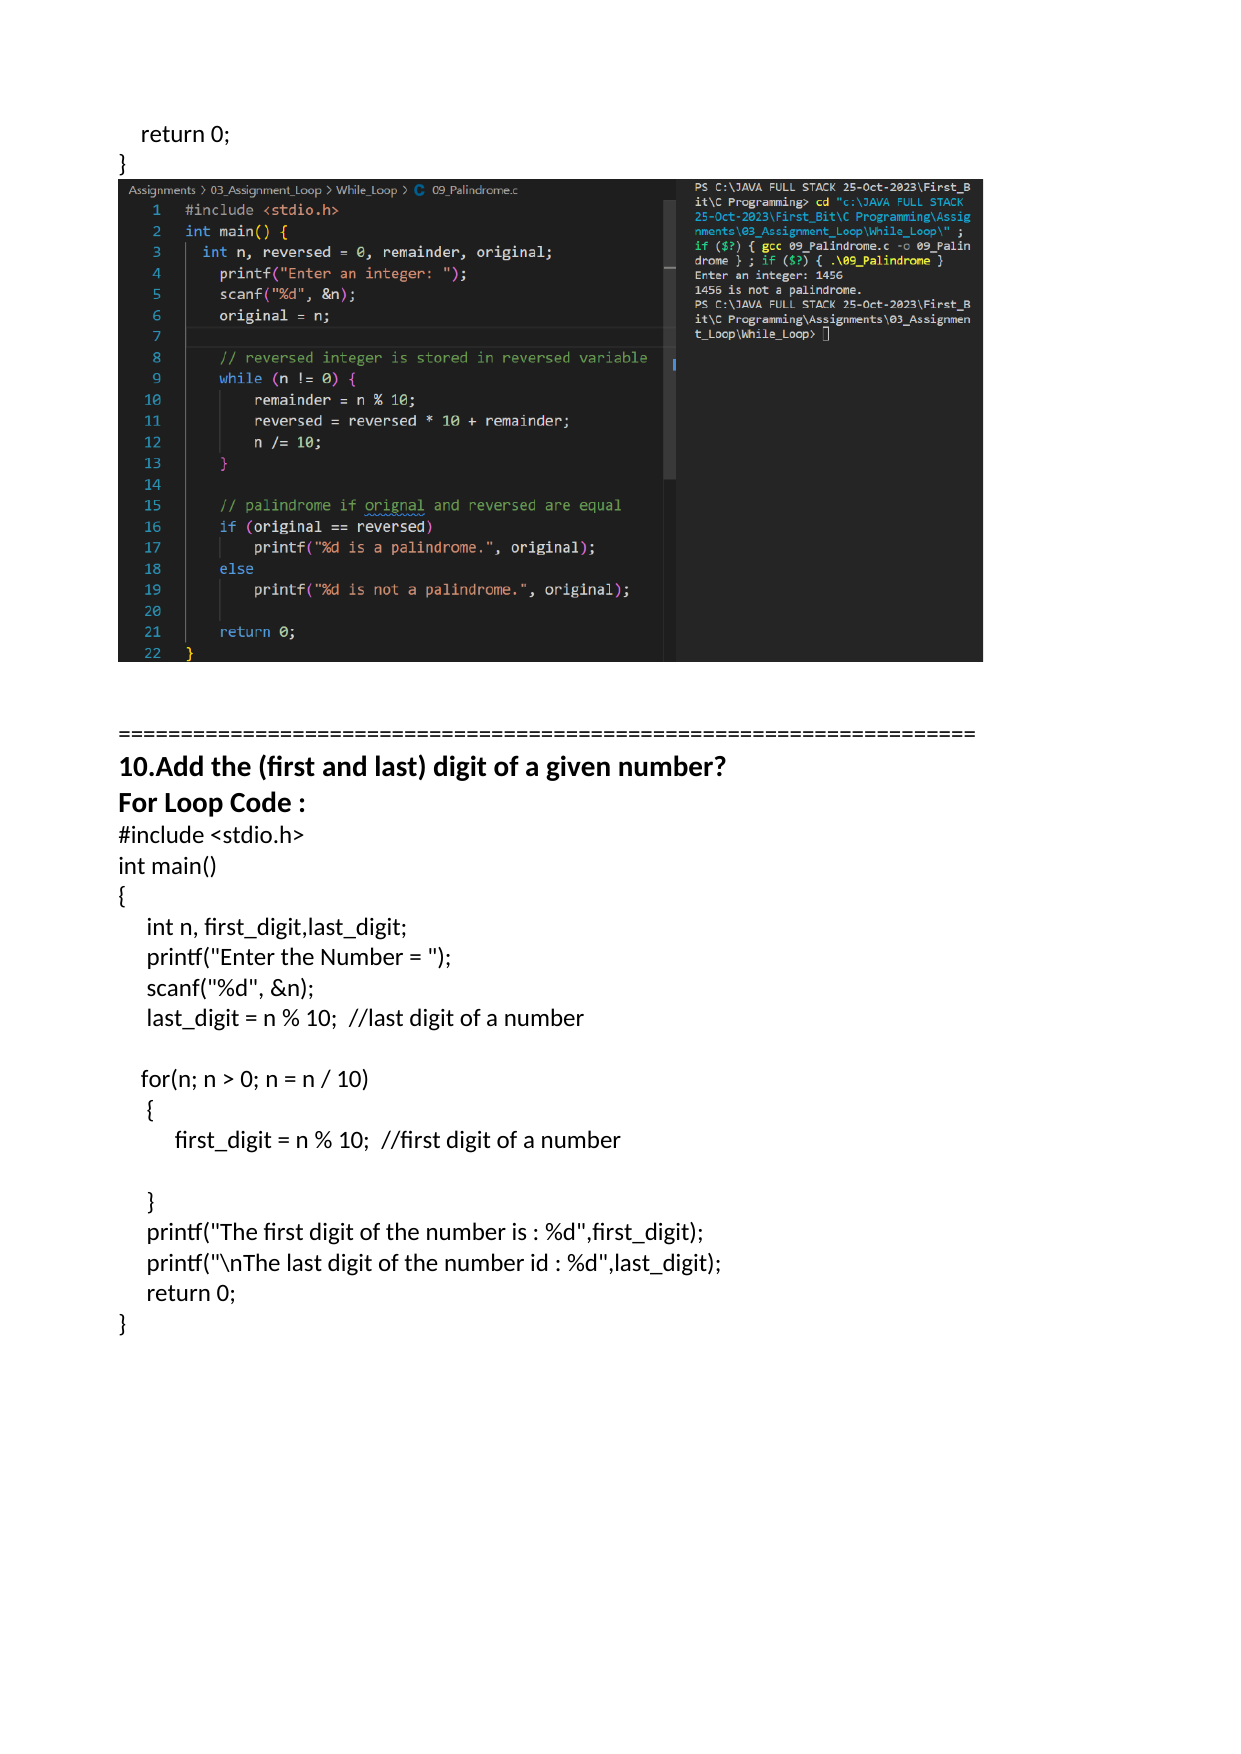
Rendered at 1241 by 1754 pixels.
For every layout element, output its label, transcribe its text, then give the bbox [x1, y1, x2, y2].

text 10.Add the (first and last) digit of a given number? [118, 748, 1122, 784]
text printf("Enter the Number = "); [118, 942, 1122, 972]
text } [118, 149, 1122, 179]
text return 0; [118, 1277, 1122, 1308]
text for(n; n > 0; n = n / 10) [118, 1064, 1122, 1094]
text { [118, 1094, 1122, 1125]
text printf("The first digit of the number is : %d",first_digit); [118, 1216, 1122, 1247]
text } [118, 1308, 1122, 1338]
text int main() [118, 850, 1122, 881]
text scanf("%d", &n); [118, 972, 1122, 1003]
text last_digit = n % 10; //last digit of a number [118, 1003, 1122, 1033]
text For Loop Code : [118, 784, 1122, 819]
text } [118, 1186, 1122, 1216]
text { [118, 881, 1122, 911]
text first_digit = n % 10; //first digit of a number [118, 1125, 1122, 1155]
text ===================================================================== [118, 718, 1122, 748]
text #include <stdio.h> [118, 819, 1122, 850]
text return 0; [118, 118, 1122, 149]
text printf("\nThe last digit of the number id : %d",last_digit); [118, 1247, 1122, 1277]
text int n, first_digit,last_digit; [118, 911, 1122, 942]
